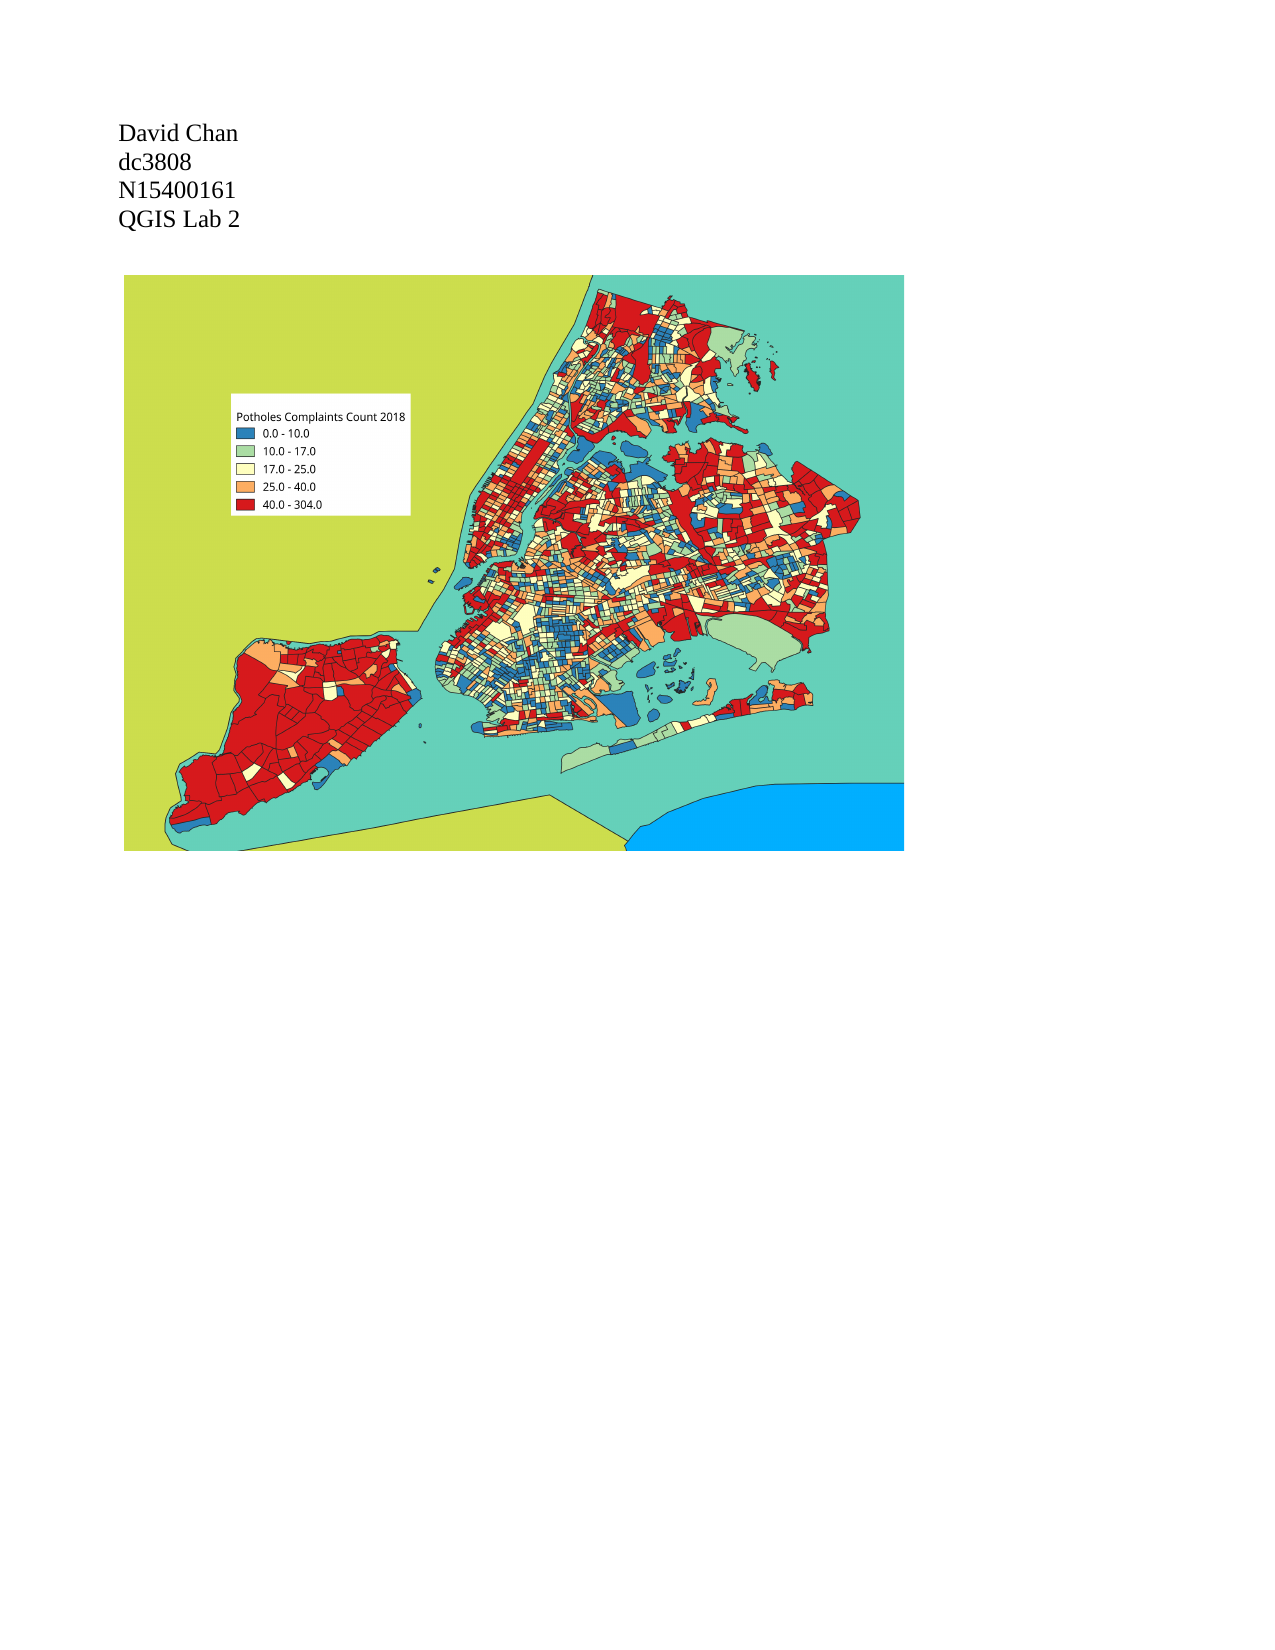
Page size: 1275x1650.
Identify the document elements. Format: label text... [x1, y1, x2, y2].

picture [124, 275, 905, 851]
text David Chan [118, 118, 1157, 147]
text QGIS Lab 2 [118, 204, 1157, 233]
text N15400161 [118, 176, 1157, 204]
text dc3808 [118, 147, 1157, 176]
